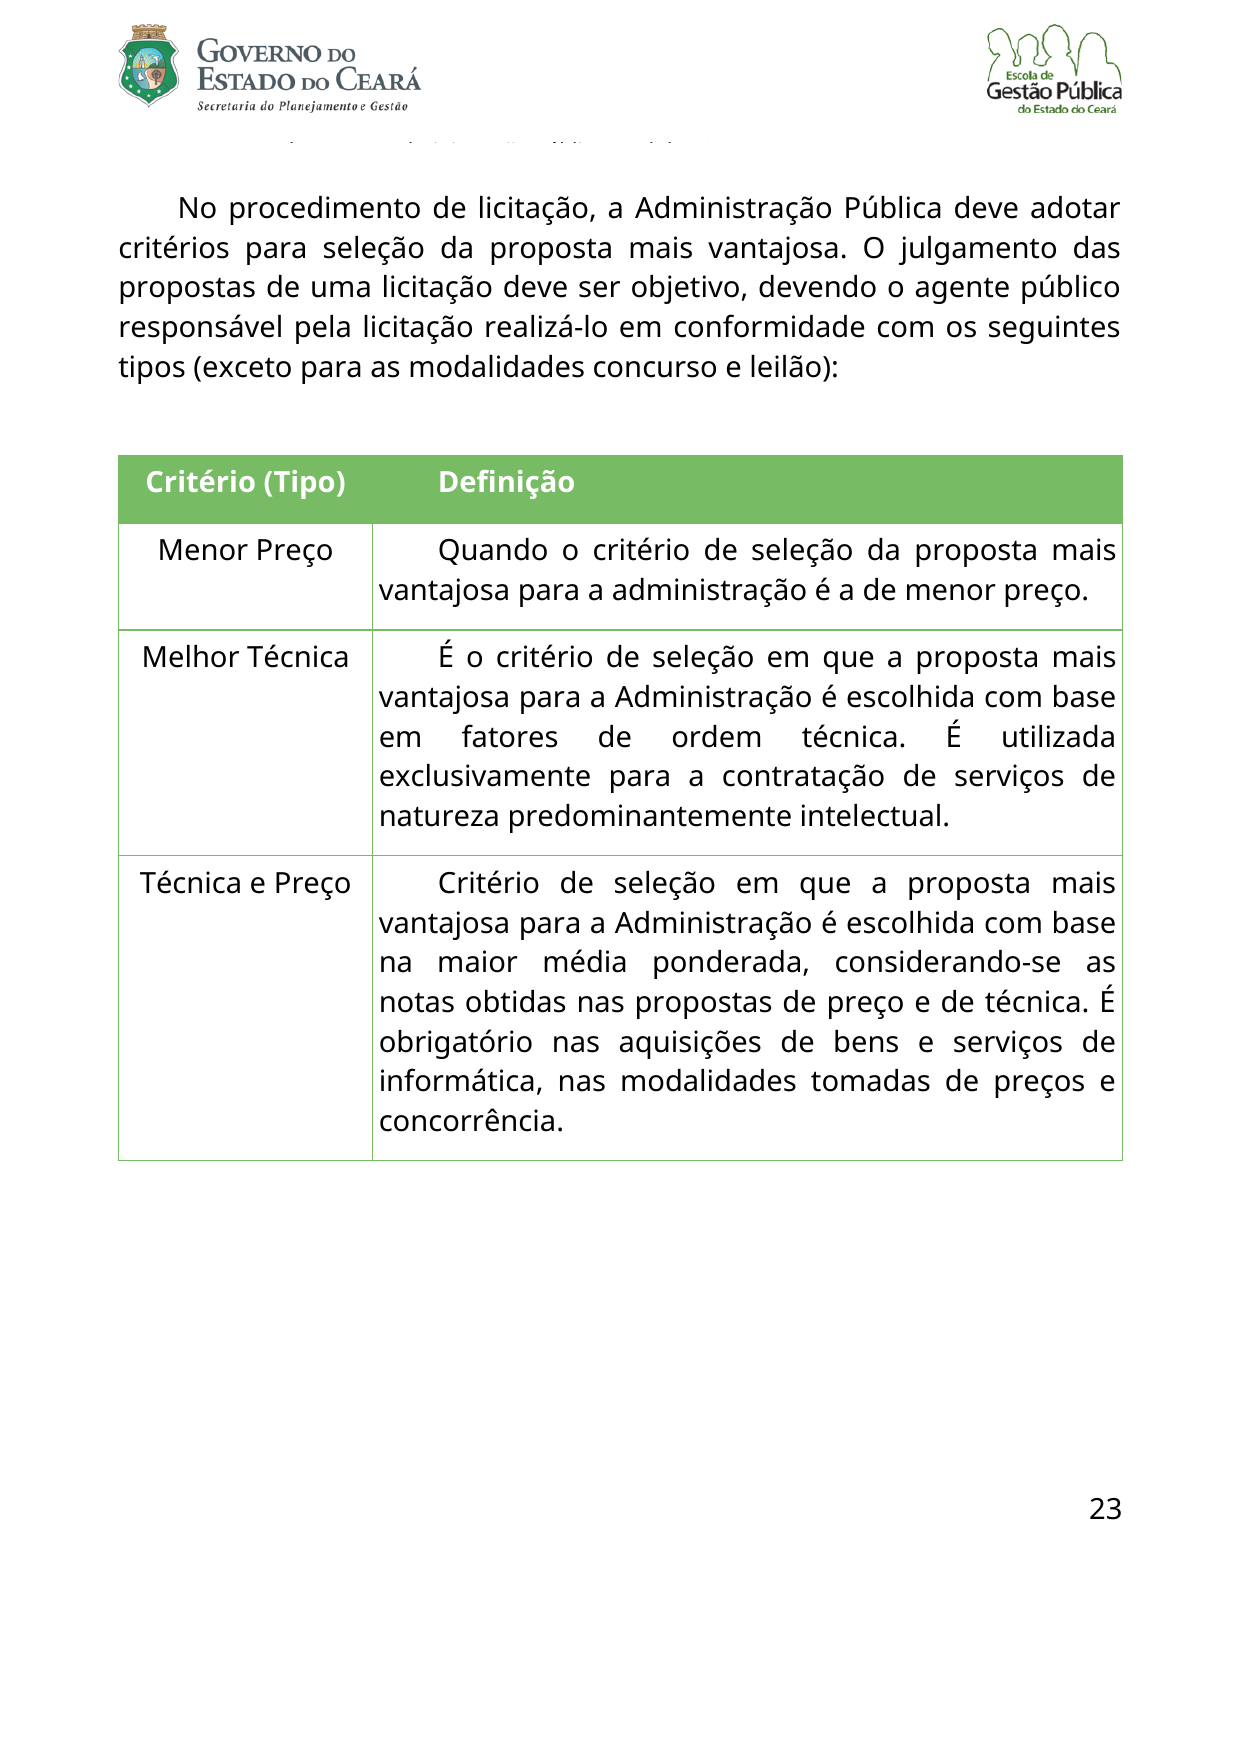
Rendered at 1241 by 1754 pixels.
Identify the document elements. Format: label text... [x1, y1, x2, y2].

table_header Menor Preço [119, 524, 372, 629]
table_header Melhor Técnica [119, 631, 372, 855]
text No procedimento de licitação, a Administração Pública deve adotar critérios para seleção da proposta mais vantajosa. O julgamento das propostas de uma licitação deve ser objetivo, devendo o agente público responsável pela licitação realizá-lo em conformidade com os seguintes tipos (exceto para as modalidades concurso e leilão): [118, 187, 1122, 386]
table_header É o critério de seleção em que a proposta mais vantajosa para a Administração é escolhida com base em fatores de ordem técnica. É utilizada exclusivamente para a contratação de serviços de natureza predominantemente intelectual. [373, 631, 1122, 855]
table_header Quando o critério de seleção da proposta mais vantajosa para a administração é a de menor preço. [373, 524, 1122, 629]
table_header Definição [373, 456, 1122, 521]
table_cell Técnica e Preço [119, 856, 372, 1160]
table_header Critério (Tipo) [119, 456, 372, 521]
picture [118, 24, 1122, 113]
table_cell Critério de seleção em que a proposta mais vantajosa para a Administração é escolhida com base na maior média ponderada, considerando-se as notas obtidas nas propostas de preço e de técnica. É obrigatório nas aquisições de bens e serviços de informática, nas modalidades tomadas de preços e concorrência. [373, 856, 1122, 1160]
